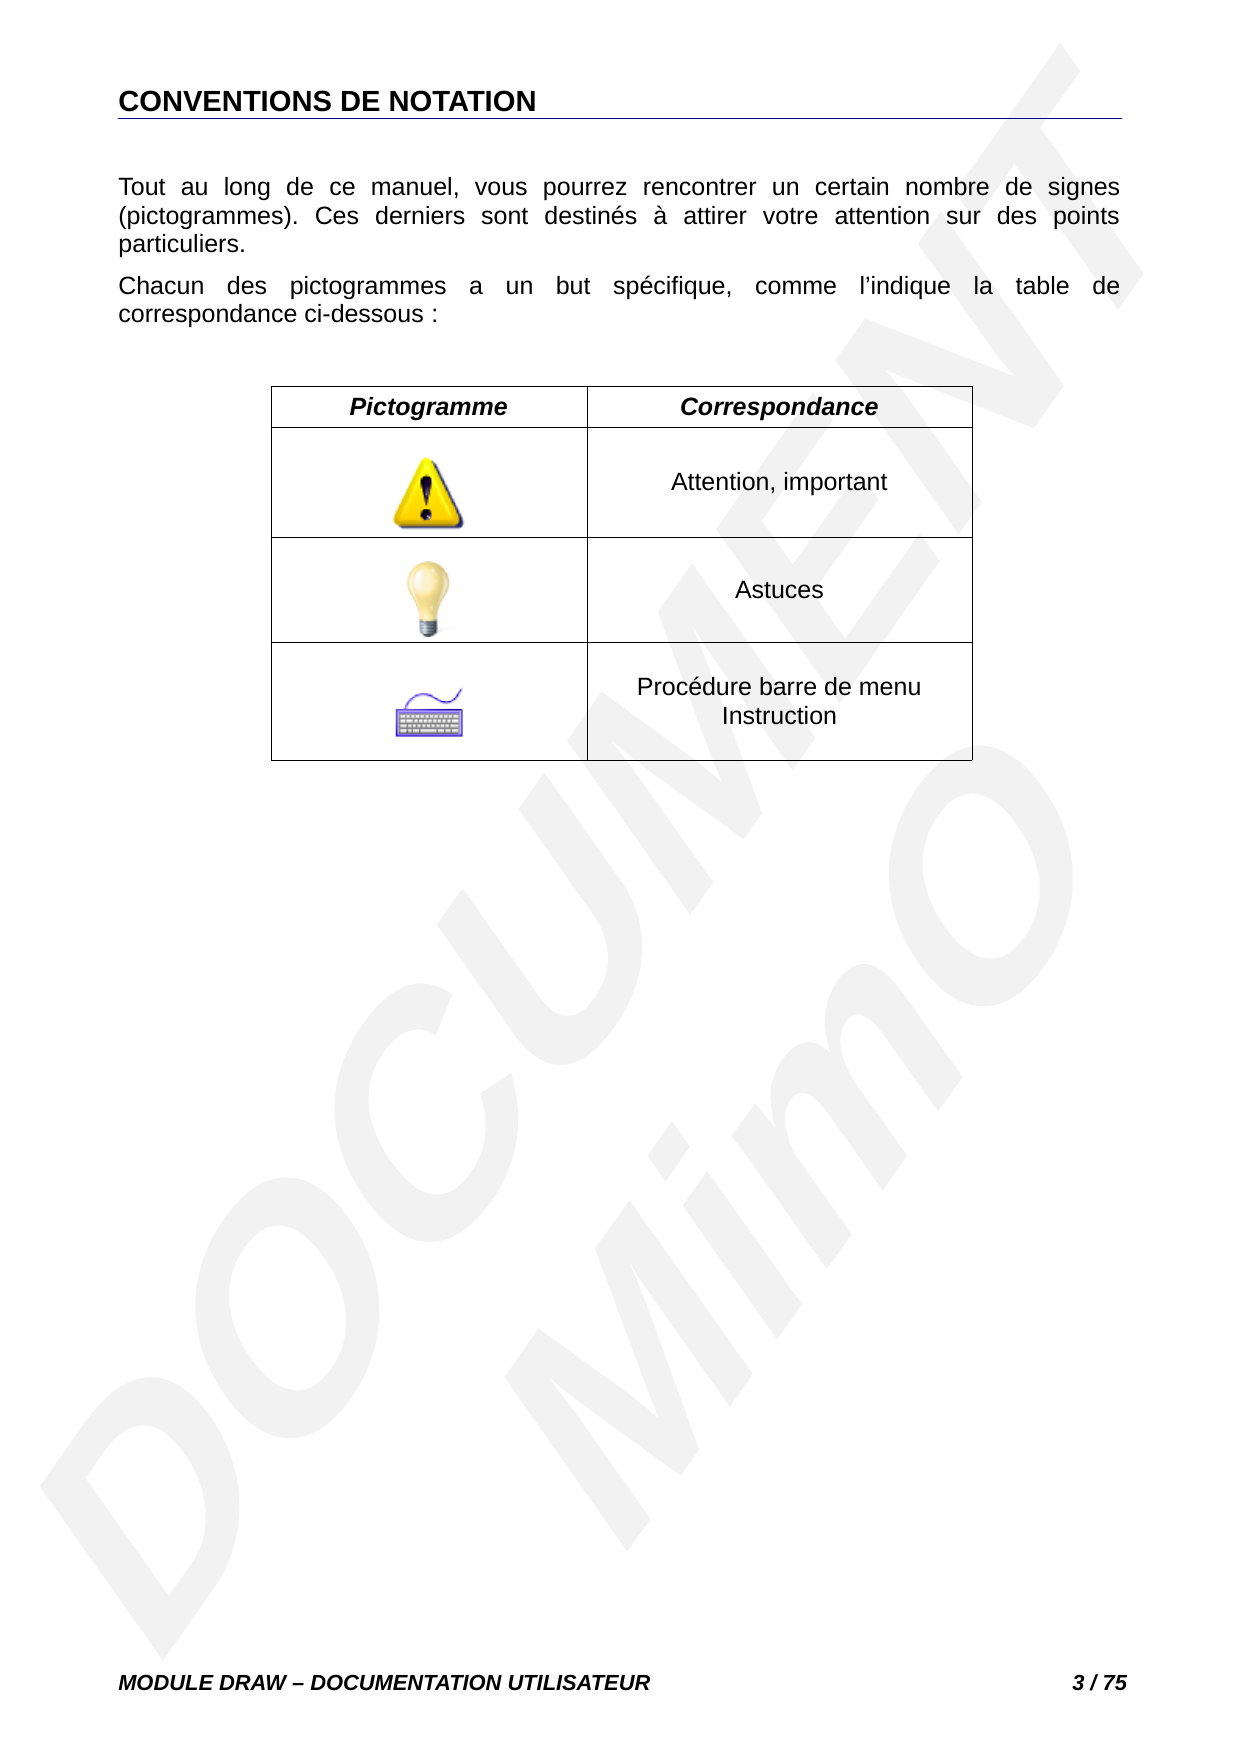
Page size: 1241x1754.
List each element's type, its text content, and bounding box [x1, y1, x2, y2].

picture [391, 676, 466, 751]
text Chacun des pictogrammes a un but spécifique, comme l’indique la table de correspondance ci-dessous : [118, 271, 1122, 328]
table_cell Attention, important [588, 428, 972, 537]
picture [391, 561, 466, 637]
table_cell [272, 428, 587, 537]
subtitle CONVENTIONS DE NOTATION [118, 84, 1122, 118]
table_header Correspondance [588, 387, 972, 427]
table_cell [272, 538, 587, 642]
table_header Pictogramme [272, 387, 587, 427]
picture [391, 456, 466, 531]
table_cell [272, 643, 587, 760]
table_cell Astuces [588, 538, 972, 642]
table_cell Procédure barre de menu Instruction [588, 643, 972, 760]
text Tout au long de ce manuel, vous pourrez rencontrer un certain nombre de signes (pictogrammes). Ces derniers sont destinés à attirer votre attention sur des points particuliers. [118, 172, 1122, 258]
